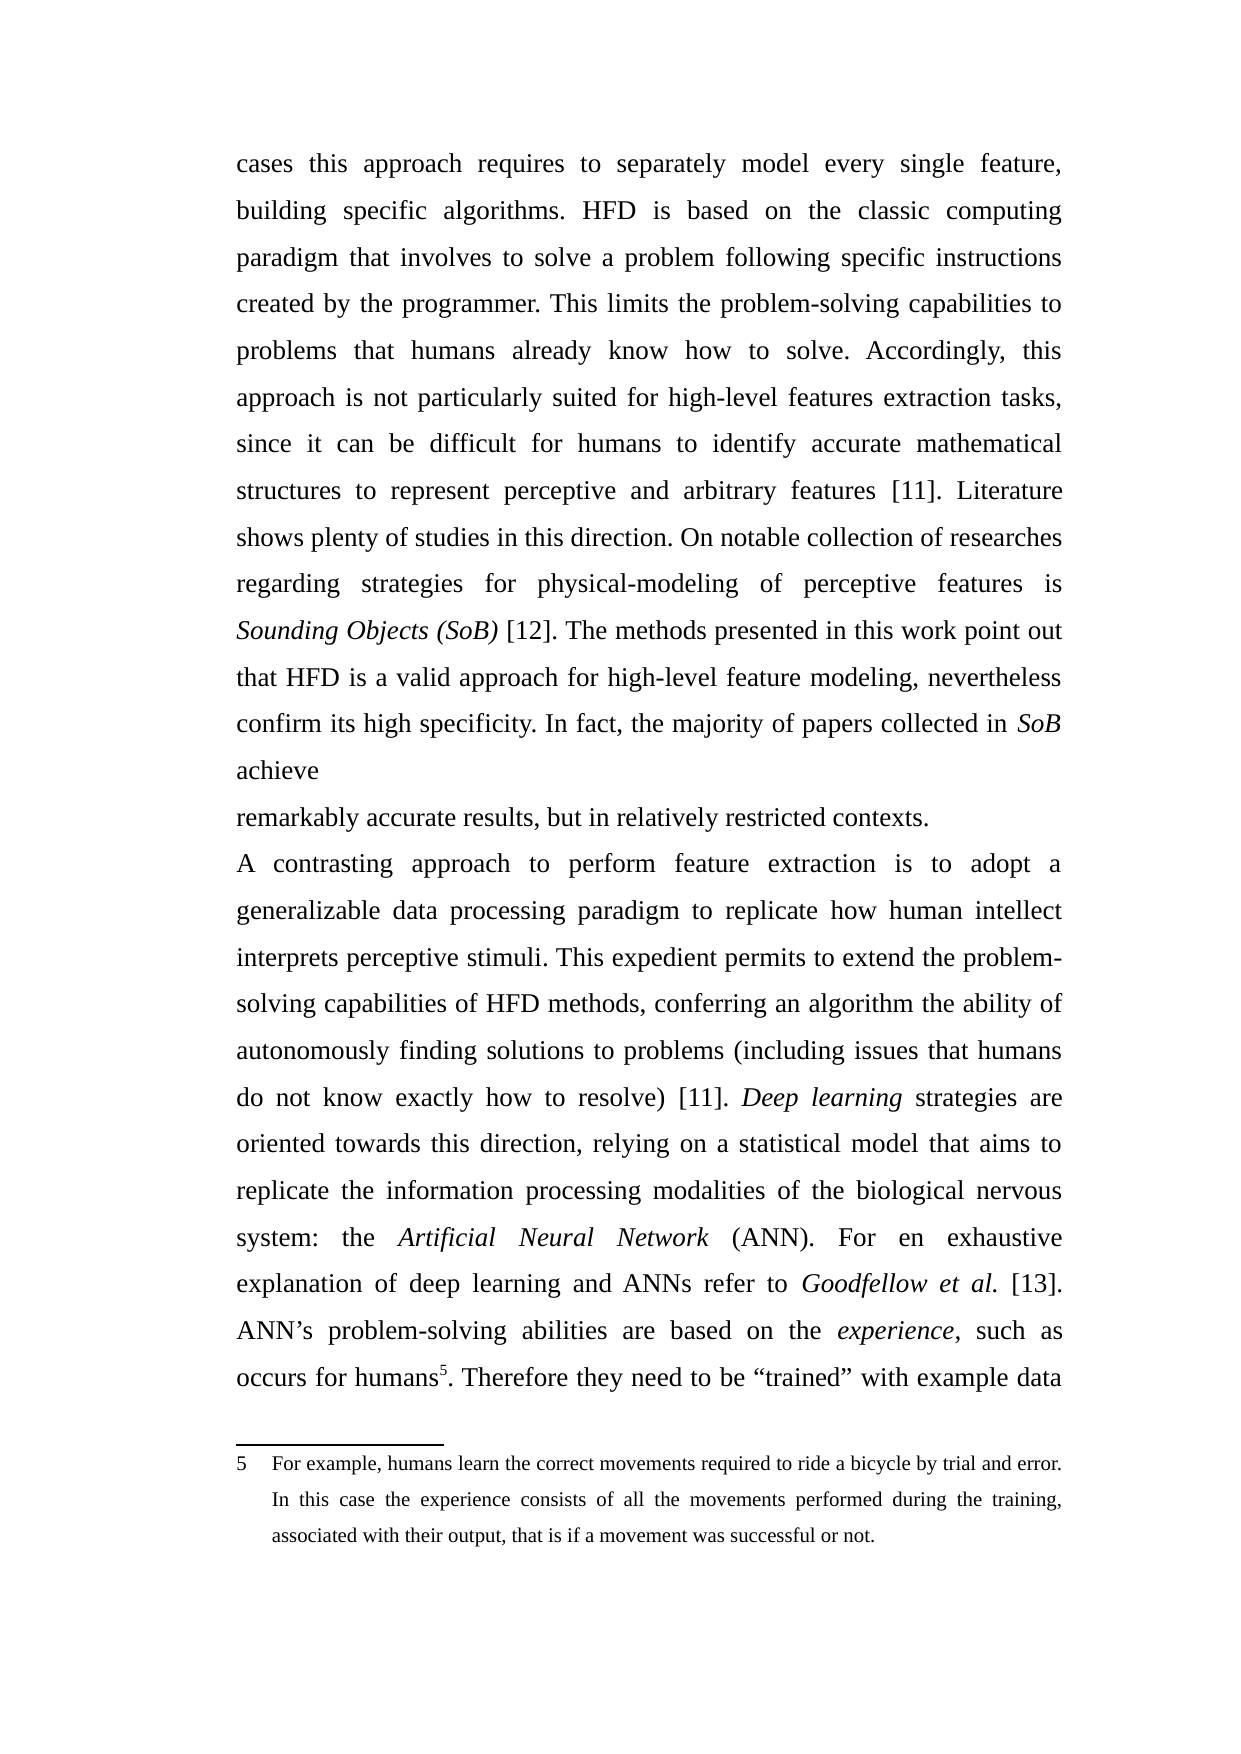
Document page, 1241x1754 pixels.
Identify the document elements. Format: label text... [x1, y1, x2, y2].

text For example, humans learn the correct movements required to ride a bicycle by trial and error. In this case the experience consists of all the movements performed during the training, associated with their output, that is if a movement was successful or not. [236, 1451, 1063, 1547]
text remarkably accurate results, but in relatively restricted contexts. [236, 801, 1063, 832]
text A contrasting approach to perform feature extraction is to adopt a generalizable data processing paradigm to replicate how human intellect interprets perceptive stimuli. This expedient permits to extend the problem-solving capabilities of HFD methods, conferring an algorithm the ability of autonomously finding solutions to problems (including issues that humans do not know exactly how to resolve) [11]. Deep learning strategies are oriented towards this direction, relying on a statistical model that aims to replicate the information processing modalities of the biological nervous system: the Artificial Neural Network (ANN). For en exhaustive explanation of deep learning and ANNs refer to Goodfellow et al. [13]. ANN’s problem-solving abilities are based on the experience, such as occurs for humans. Therefore they need to be “trained” with example data [236, 848, 1063, 1392]
text cases this approach requires to separately model every single feature, building specific algorithms. HFD is based on the classic computing paradigm that involves to solve a problem following specific instructions created by the programmer. This limits the problem-solving capabilities to problems that humans already know how to solve. Accordingly, this approach is not particularly suited for high-level features extraction tasks, since it can be difficult for humans to identify accurate mathematical structures to represent perceptive and arbitrary features [11]. Literature shows plenty of studies in this direction. On notable collection of researches regarding strategies for physical-modeling of perceptive features is Sounding Objects (SoB) [12]. The methods presented in this work point out that HFD is a valid approach for high-level feature modeling, nevertheless confirm its high specificity. In fact, the majority of papers collected in SoB achieve [236, 148, 1063, 785]
